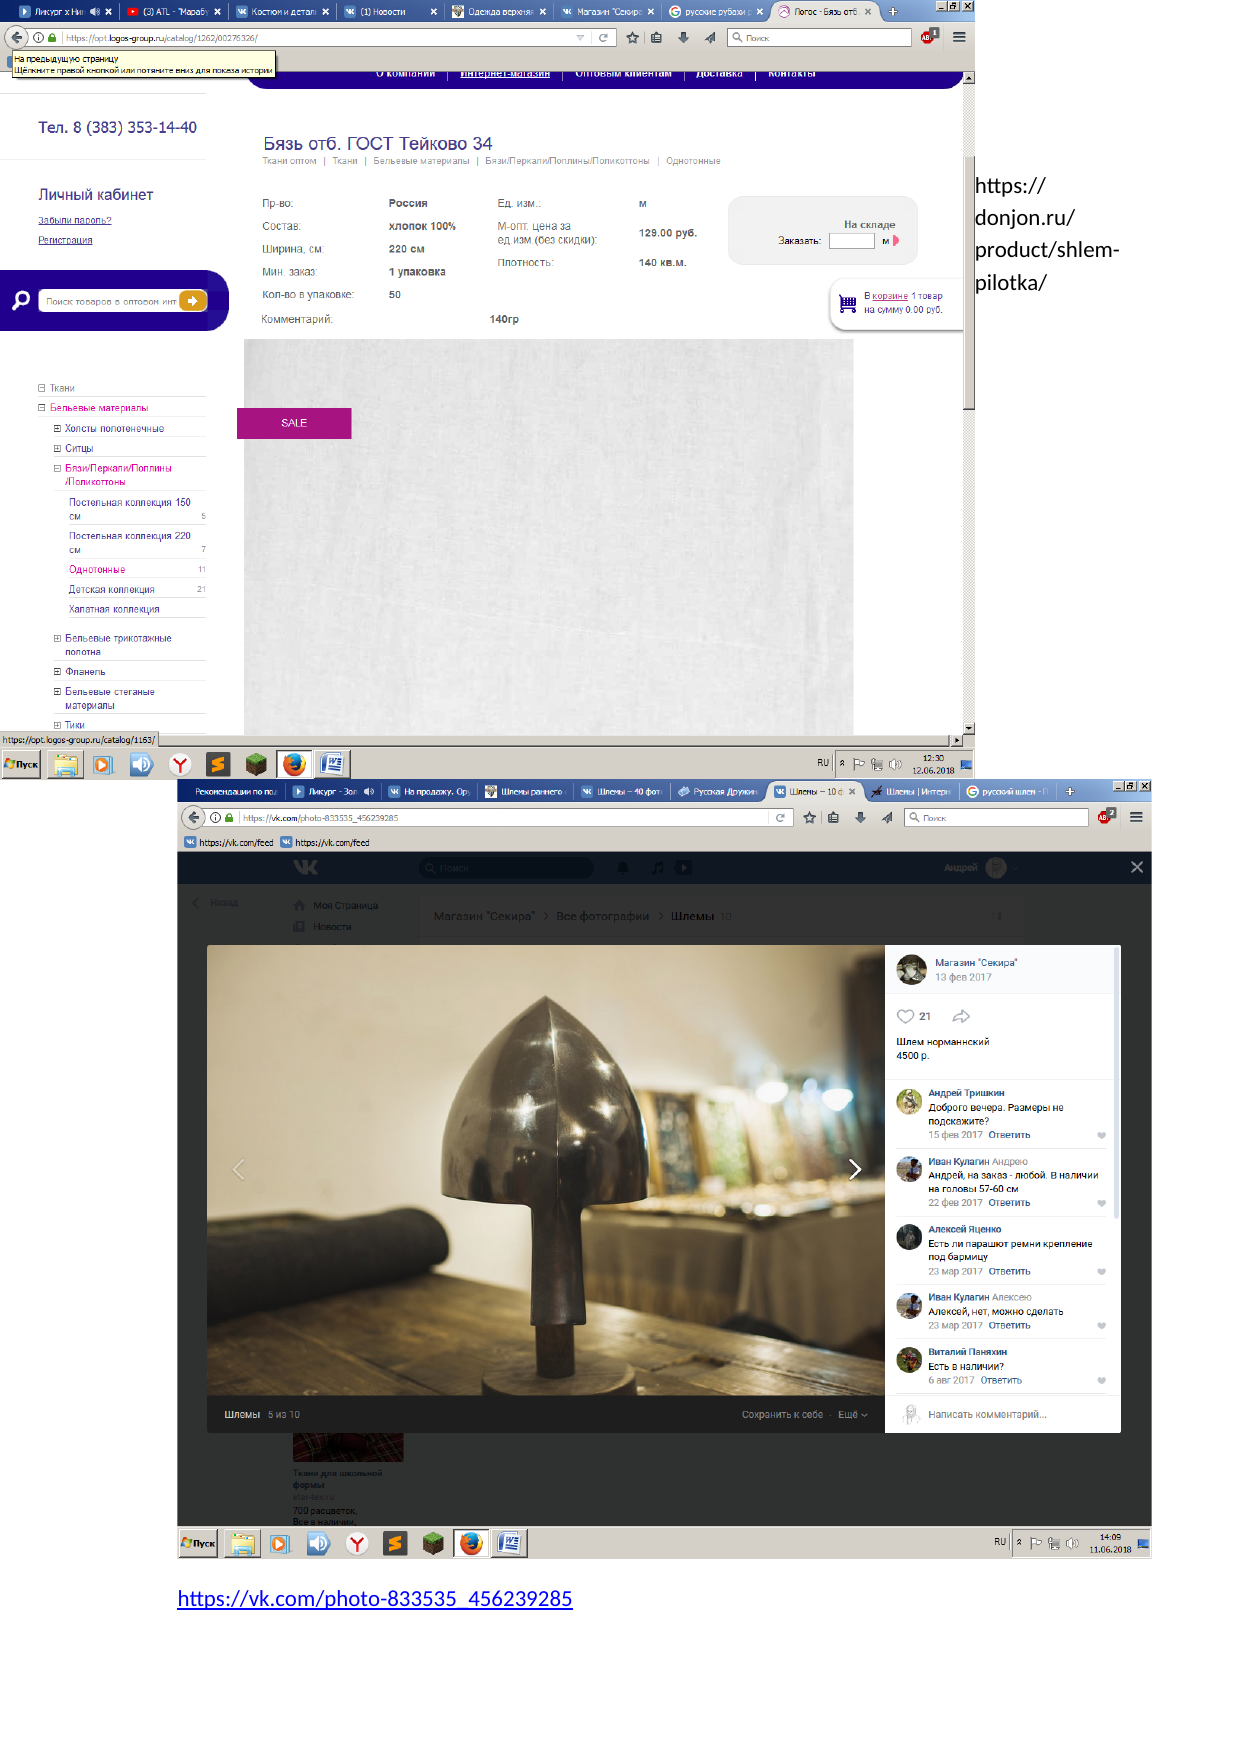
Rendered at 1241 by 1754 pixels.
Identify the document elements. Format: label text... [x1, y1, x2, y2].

picture [0, 0, 1152, 1559]
text https://vk.com/photo-833535_456239285 [177, 1584, 1152, 1612]
text https://donjon.ru/product/shlem-pilotka/ [975, 171, 1152, 296]
